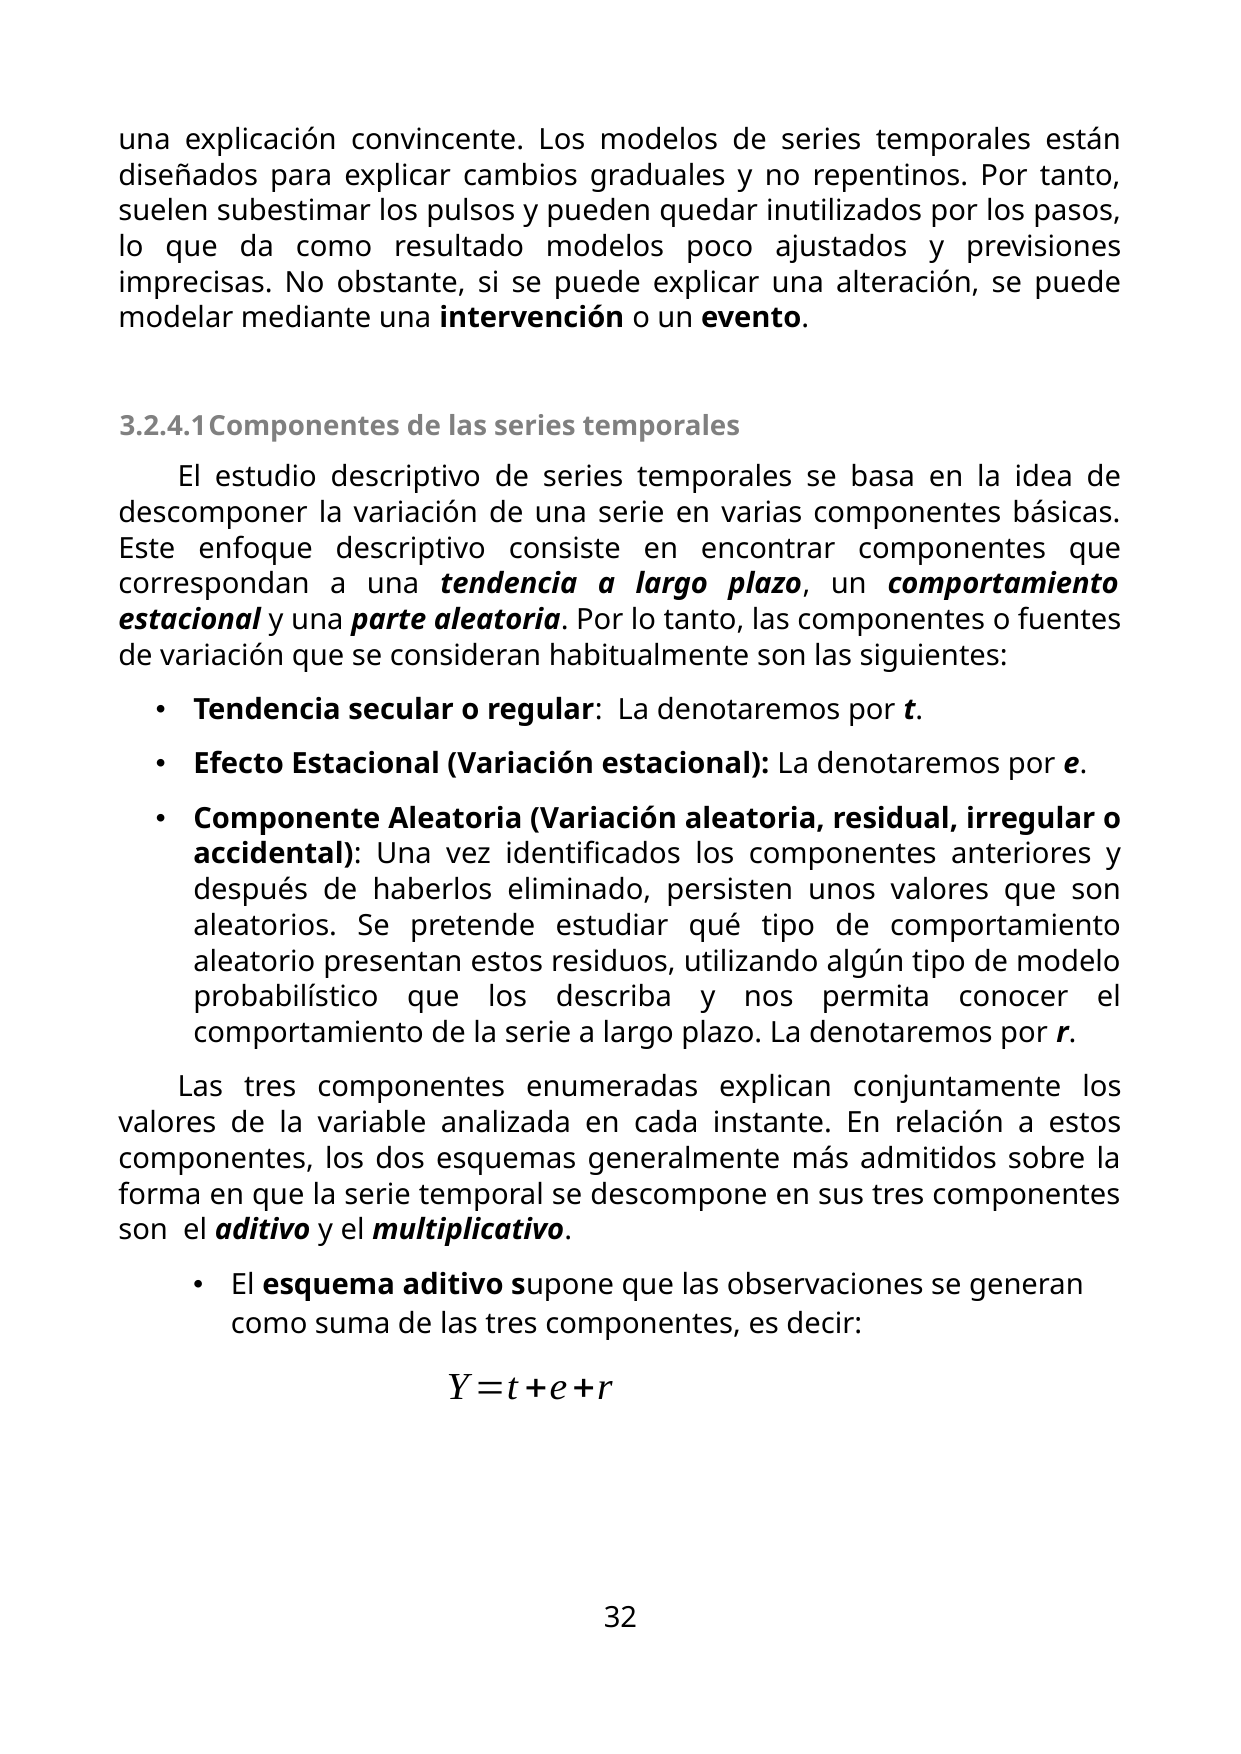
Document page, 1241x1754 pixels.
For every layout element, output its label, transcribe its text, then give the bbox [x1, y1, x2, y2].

list El esquema aditivo supone que las observaciones se generan como suma de las tres componentes, es decir: [193, 1263, 1122, 1342]
text Las tres componentes enumeradas explican conjuntamente los valores de la variable analizada en cada instante. En relación a estos componentes, los dos esquemas generalmente más admitidos sobre la forma en que la serie temporal se descompone en sus tres componentes son el aditivo y el multiplicativo. [118, 1066, 1122, 1248]
text una explicación convincente. Los modelos de series temporales están diseñados para explicar cambios graduales y no repentinos. Por tanto, suelen subestimar los pulsos y pueden quedar inutilizados por los pasos, lo que da como resultado modelos poco ajustados y previsiones imprecisas. No obstante, si se puede explicar una alteración, se puede modelar mediante una intervención o un evento. [118, 118, 1122, 336]
subtitle Componentes de las series temporales [119, 406, 1122, 443]
text El estudio descriptivo de series temporales se basa en la idea de descomponer la variación de una serie en varias componentes básicas. Este enfoque descriptivo consiste en encontrar componentes que correspondan a una tendencia a largo plazo, un comportamiento estacional y una parte aleatoria. Por lo tanto, las componentes o fuentes de variación que se consideran habitualmente son las siguientes: [118, 456, 1122, 674]
list Tendencia secular o regular: La denotaremos por t. [156, 688, 1122, 728]
list Componente Aleatoria (Variación aleatoria, residual, irregular o accidental): Una vez identificados los componentes anteriores y después de haberlos eliminado, persisten unos valores que son aleatorios. Se pretende estudiar qué tipo de comportamiento aleatorio presentan estos residuos, utilizando algún tipo de modelo probabilístico que los describa y nos permita conocer el comportamiento de la serie a largo plazo. La denotaremos por r. [156, 797, 1122, 1051]
list Efecto Estacional (Variación estacional): La denotaremos por e. [156, 743, 1122, 782]
